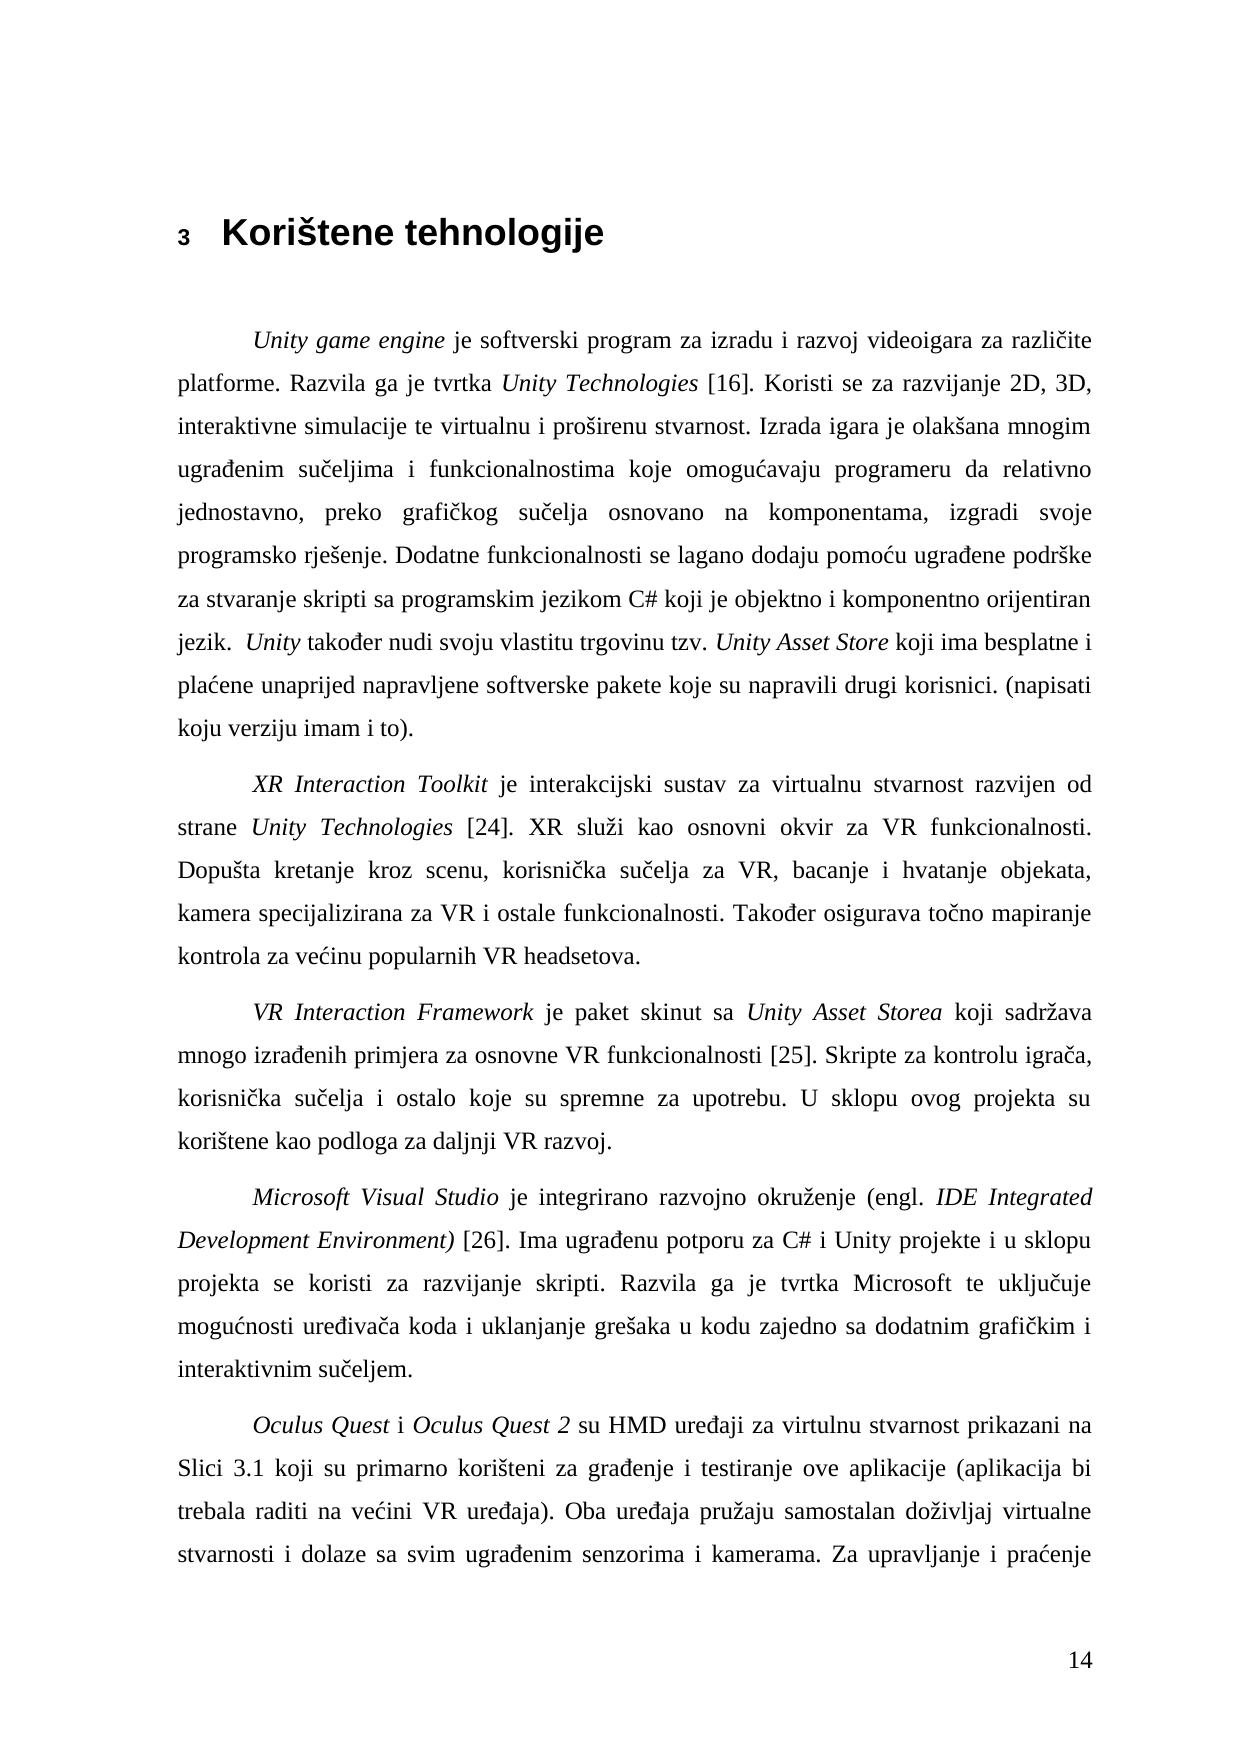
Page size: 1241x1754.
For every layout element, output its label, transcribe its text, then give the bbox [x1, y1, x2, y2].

text Oculus Quest i Oculus Quest 2 su HMD uređaji za virtulnu stvarnost prikazani na Slici 3.1 koji su primarno korišteni za građenje i testiranje ove aplikacije (aplikacija bi trebala raditi na većini VR uređaja). Oba uređaja pružaju samostalan doživljaj virtualne stvarnosti i dolaze sa svim ugrađenim senzorima i kamerama. Za upravljanje i praćenje [177, 1410, 1092, 1568]
text Unity game engine je softverski program za izradu i razvoj videoigara za različite platforme. Razvila ga je tvrtka Unity Technologies [16]. Koristi se za razvijanje 2D, 3D, interaktivne simulacije te virtualnu i proširenu stvarnost. Izrada igara je olakšana mnogim ugrađenim sučeljima i funkcionalnostima koje omogućavaju programeru da relativno jednostavno, preko grafičkog sučelja osnovano na komponentama, izgradi svoje programsko rješenje. Dodatne funkcionalnosti se lagano dodaju pomoću ugrađene podrške za stvaranje skripti sa programskim jezikom C# koji je objektno i komponentno orijentiran jezik. Unity također nudi svoju vlastitu trgovinu tzv. Unity Asset Store koji ima besplatne i plaćene unaprijed napravljene softverske pakete koje su napravili drugi korisnici. (napisati koju verziju imam i to). [177, 325, 1092, 742]
text VR Interaction Framework je paket skinut sa Unity Asset Storea koji sadržava mnogo izrađenih primjera za osnovne VR funkcionalnosti [25]. Skripte za kontrolu igrača, korisnička sučelja i ostalo koje su spremne za upotrebu. U sklopu ovog projekta su korištene kao podloga za daljnji VR razvoj. [177, 997, 1092, 1155]
text XR Interaction Toolkit je interakcijski sustav za virtualnu stvarnost razvijen od strane Unity Technologies [24]. XR služi kao osnovni okvir za VR funkcionalnosti. Dopušta kretanje kroz scenu, korisnička sučelja za VR, bacanje i hvatanje objekata, kamera specijalizirana za VR i ostale funkcionalnosti. Također osigurava točno mapiranje kontrola za većinu popularnih VR headsetova. [177, 769, 1092, 970]
text Microsoft Visual Studio je integrirano razvojno okruženje (engl. IDE Integrated Development Environment) [26]. Ima ugrađenu potporu za C# i Unity projekte i u sklopu projekta se koristi za razvijanje skripti. Razvila ga je tvrtka Microsoft te uključuje mogućnosti uređivača koda i uklanjanje grešaka u kodu zajedno sa dodatnim grafičkim i interaktivnim sučeljem. [177, 1182, 1092, 1383]
subtitle Korištene tehnologije [177, 210, 1092, 253]
